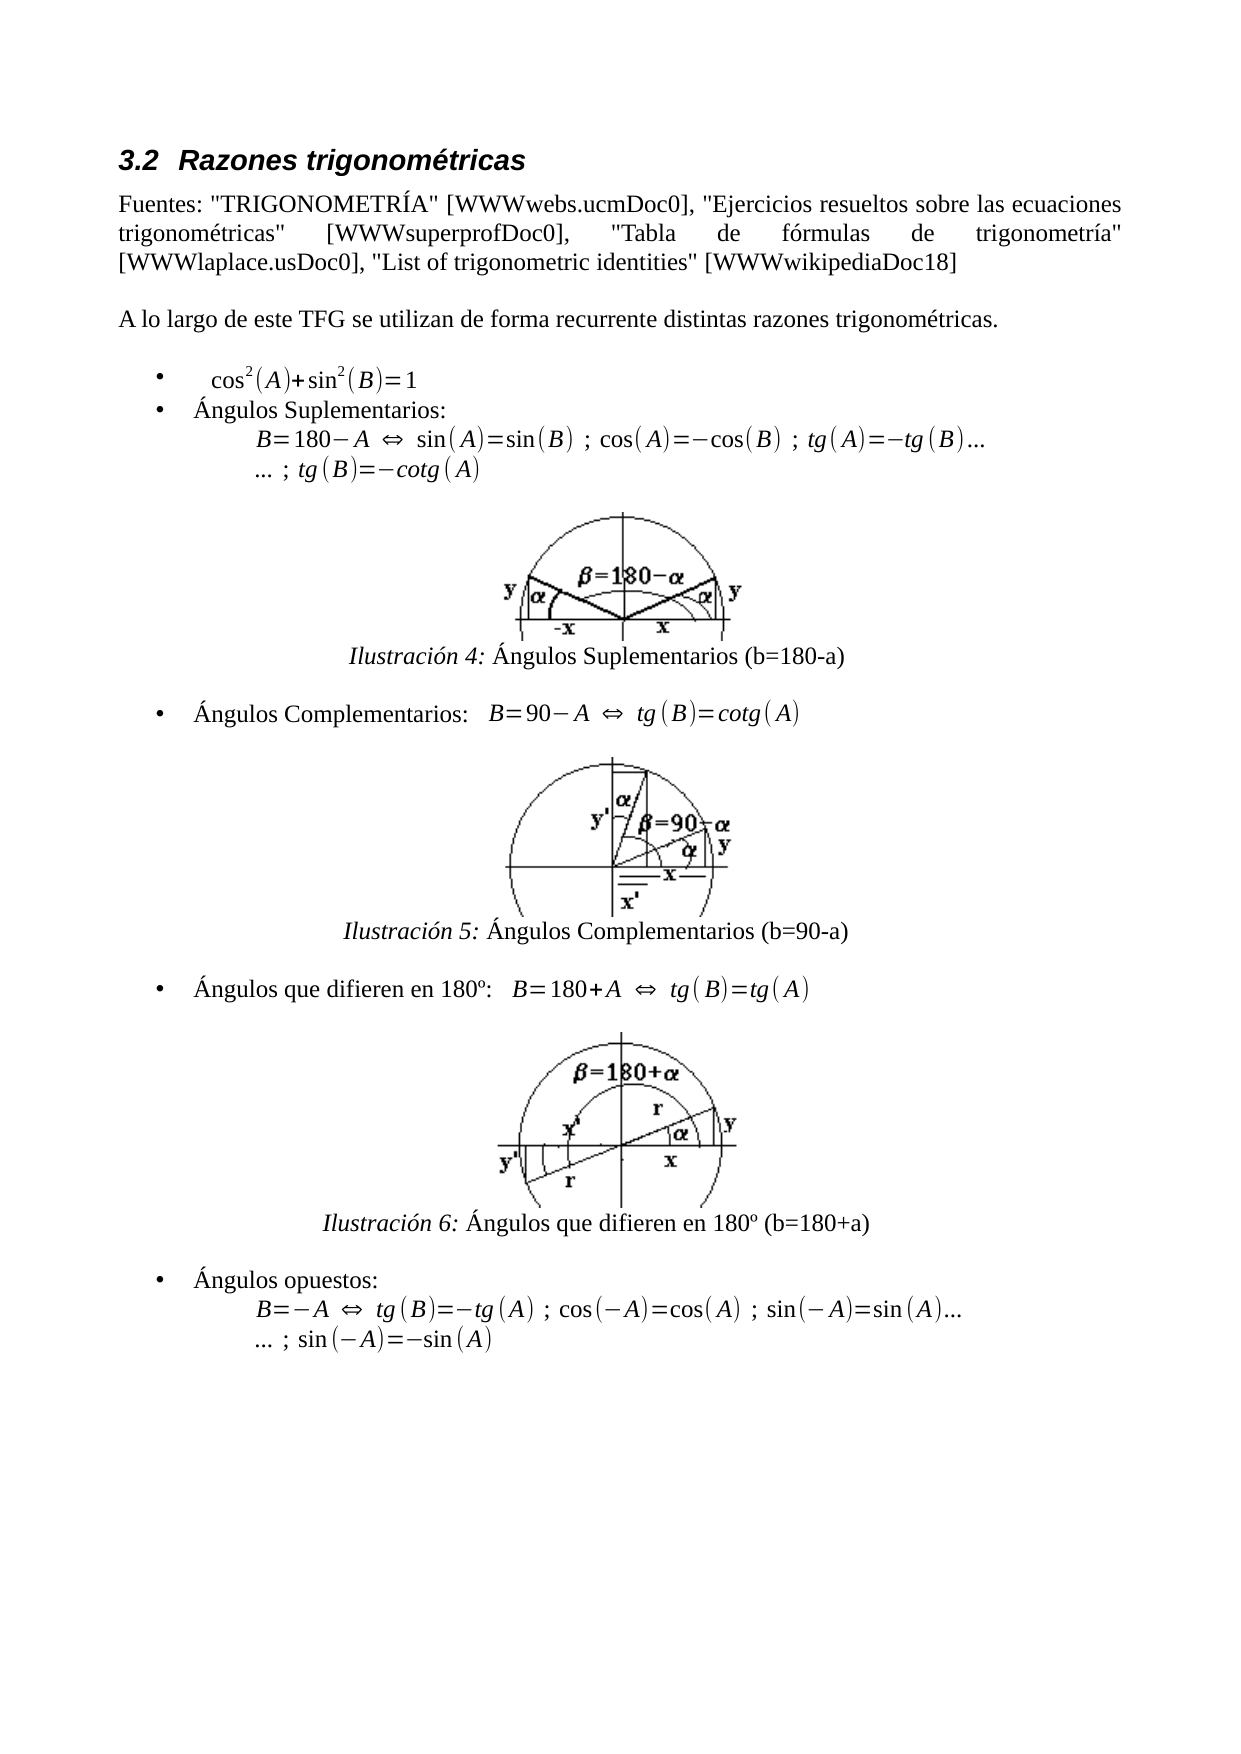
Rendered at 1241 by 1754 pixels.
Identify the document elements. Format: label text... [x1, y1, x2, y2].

picture [505, 757, 735, 917]
text Ilustración 4: Ángulos Suplementarios (b=180-a) [349, 525, 891, 669]
list Ángulos Complementarios: [156, 698, 1122, 728]
text A lo largo de este TFG se utilizan de forma recurrente distintas razones trigonométricas. [118, 304, 1122, 333]
text Ilustración 6: Ángulos que difieren en 180º (b=180+a) [322, 1045, 918, 1236]
picture [496, 512, 745, 641]
picture [497, 1032, 743, 1208]
text Fuentes: "TRIGONOMETRÍA" [WWWwebs.ucmDoc0], "Ejercicios resueltos sobre las ecuaciones trigonométricas" [WWWsuperprofDoc0], "Tabla de fórmulas de trigonometría" [WWWlaplace.usDoc0], "List of trigonometric identities" [WWWwikipediaDoc18] [118, 189, 1122, 275]
list Ángulos opuestos: [156, 1265, 1122, 1294]
list Ángulos que difieren en 180º: [156, 974, 1122, 1004]
list Ángulos Suplementarios: [156, 395, 1122, 424]
text Ilustración 5: Ángulos Complementarios (b=90-a) [343, 769, 897, 945]
subtitle Razones trigonométricas [118, 143, 1122, 177]
